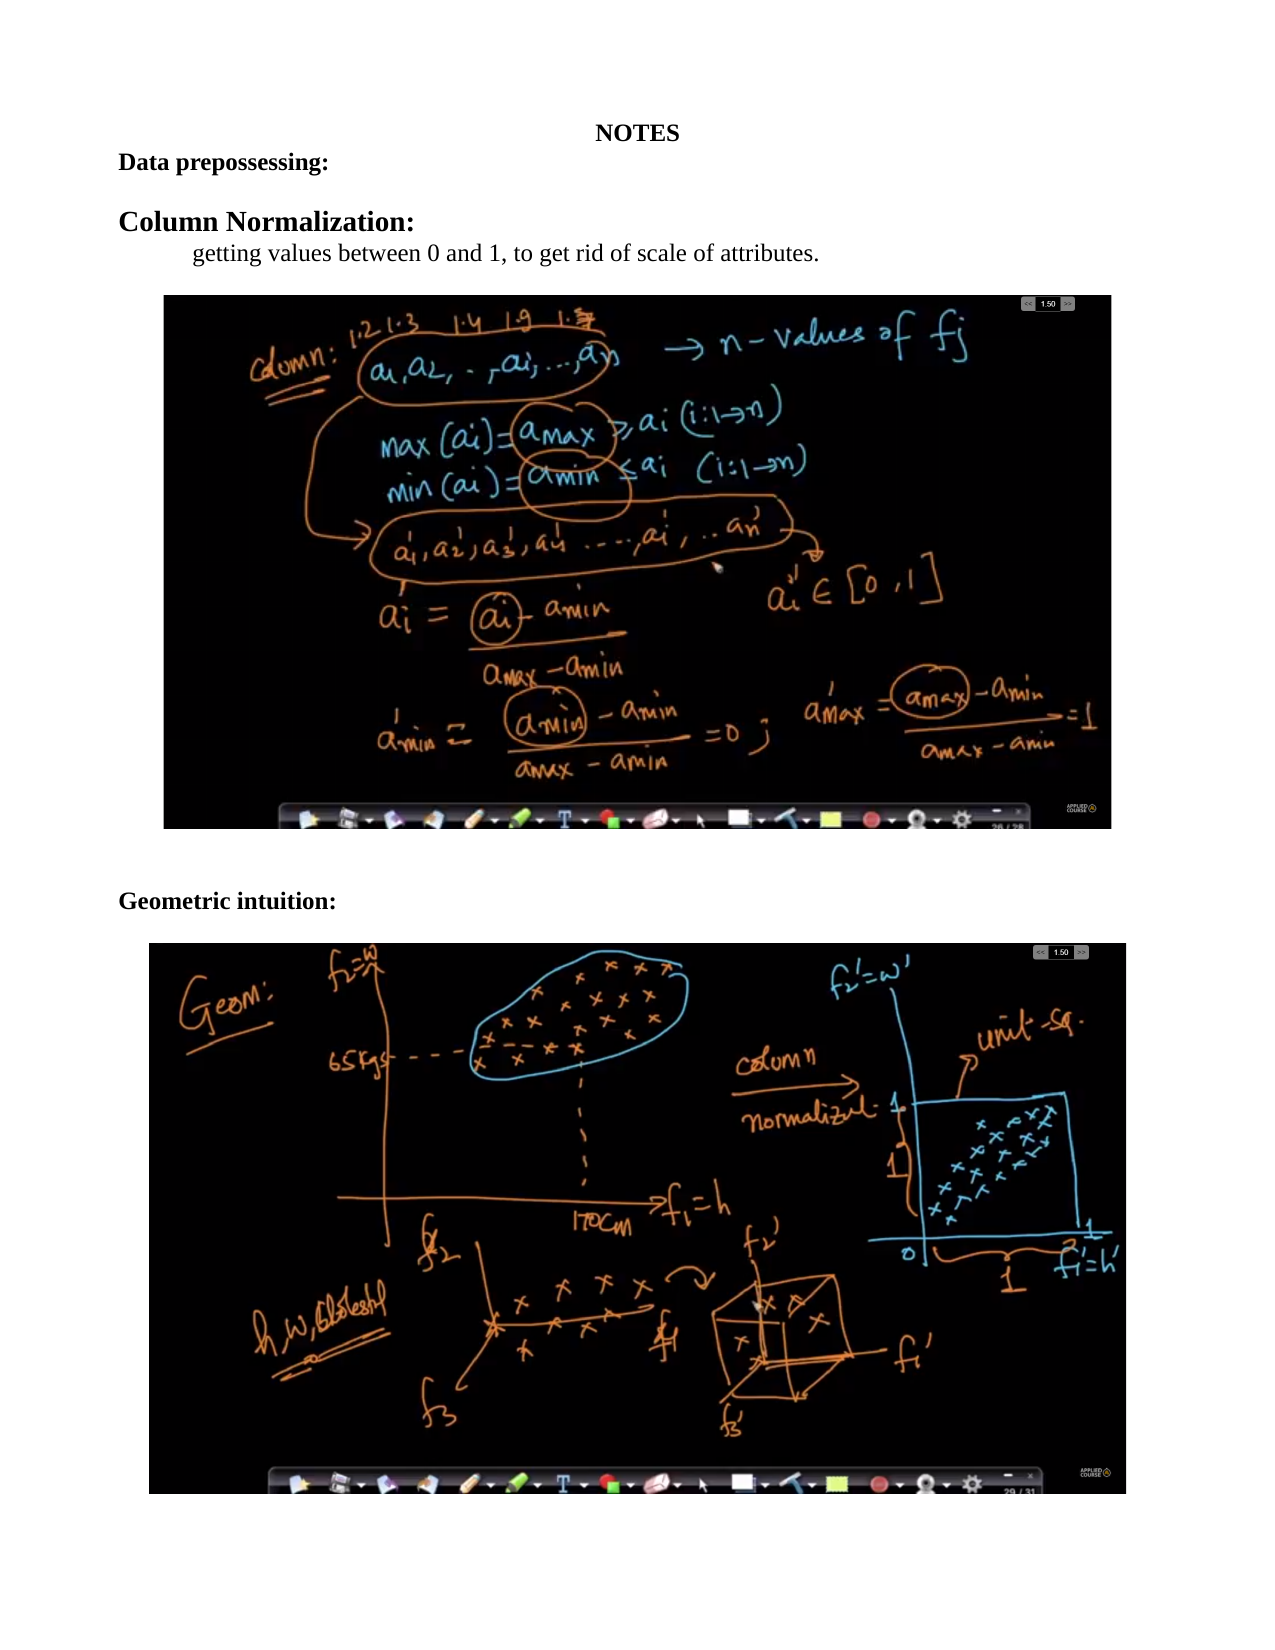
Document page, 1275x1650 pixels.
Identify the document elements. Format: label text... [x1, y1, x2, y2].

text NOTES [118, 118, 1157, 147]
text Data prepossessing: [118, 147, 1157, 176]
text Column Normalization: [118, 204, 1157, 238]
text getting values between 0 and 1, to get rid of scale of attributes. [118, 238, 1157, 267]
picture [163, 295, 1112, 829]
text Geometric intuition: [118, 886, 1157, 915]
picture [149, 943, 1127, 1494]
